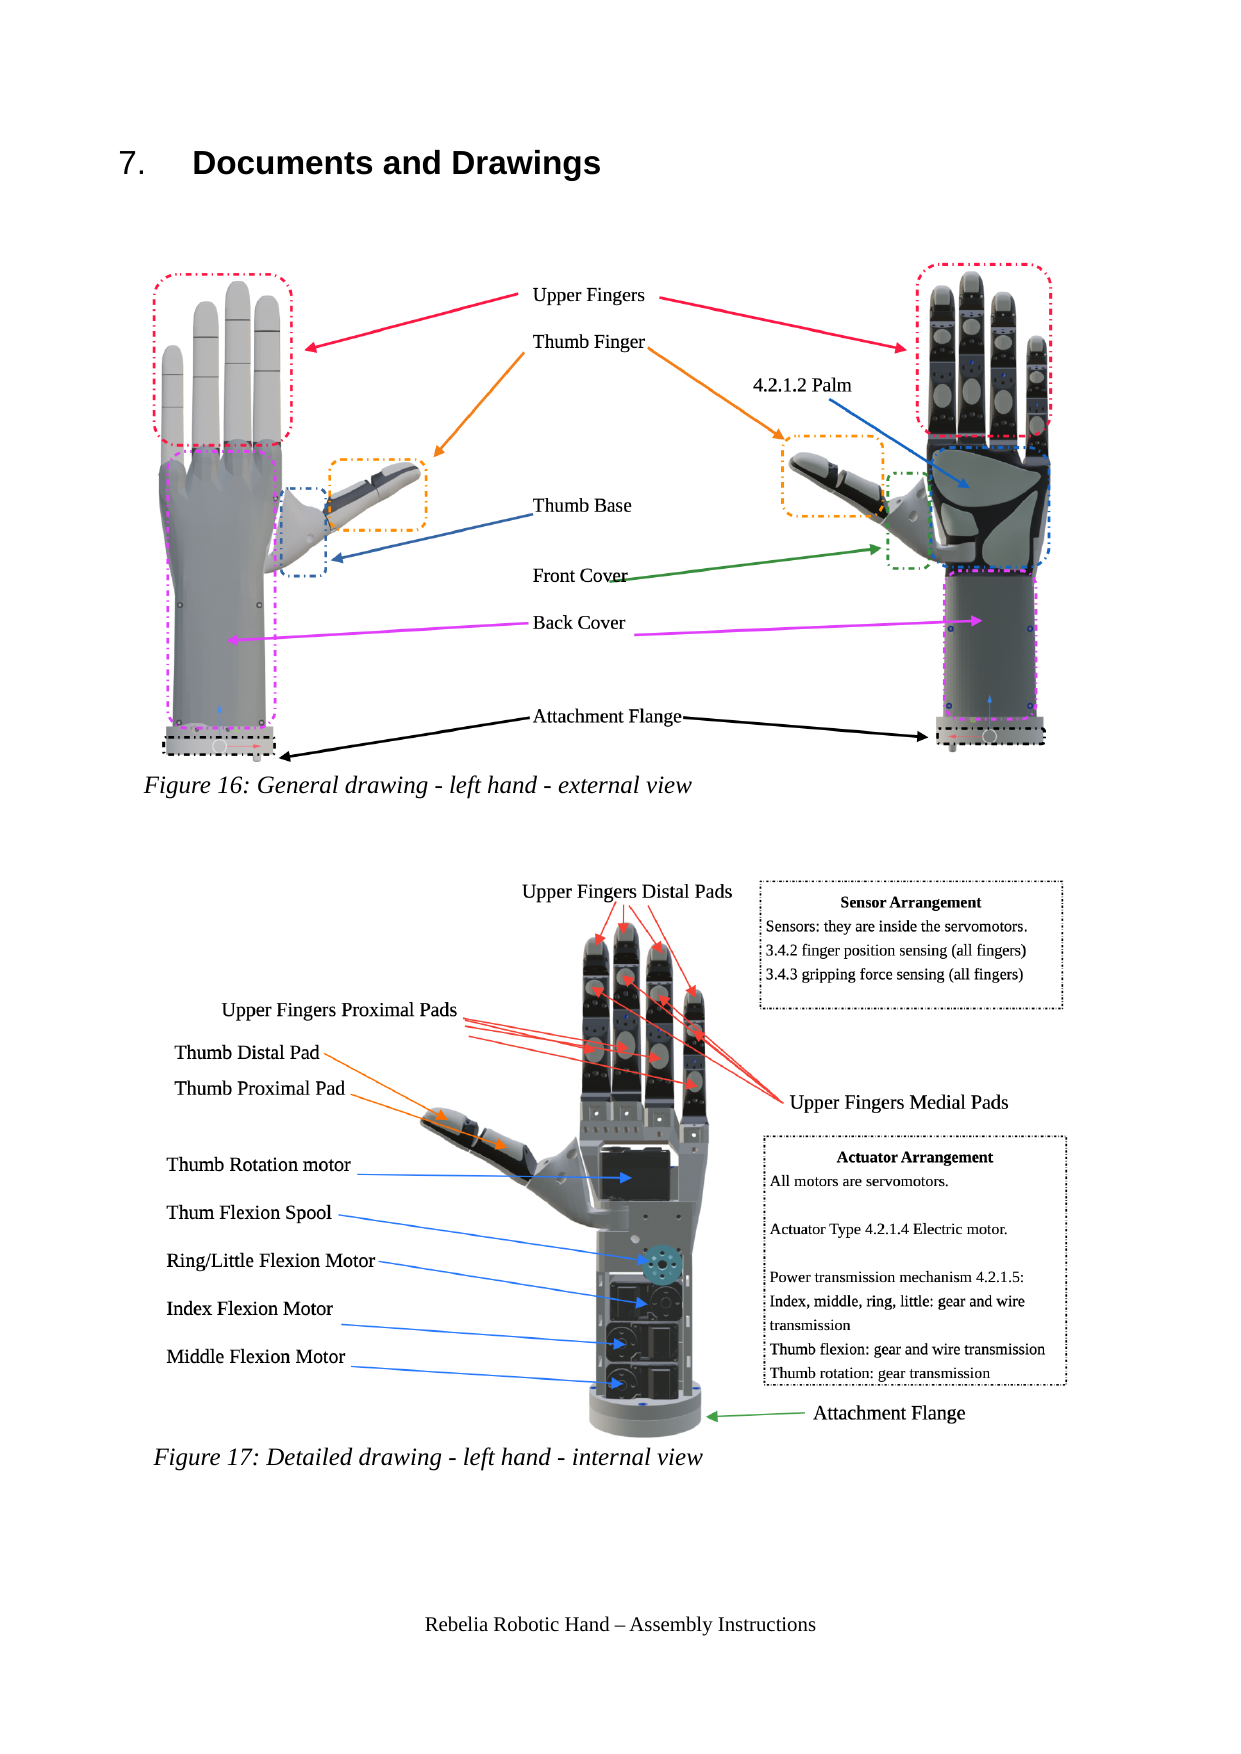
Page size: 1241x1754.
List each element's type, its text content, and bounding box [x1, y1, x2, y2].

text Figure 17: Detailed drawing - left hand - internal view [153, 1442, 1075, 1470]
subtitle Documents and Drawings [118, 143, 1123, 182]
picture [153, 867, 1075, 1442]
picture [143, 231, 1082, 770]
text Figure 16: General drawing - left hand - external view [144, 770, 1081, 799]
